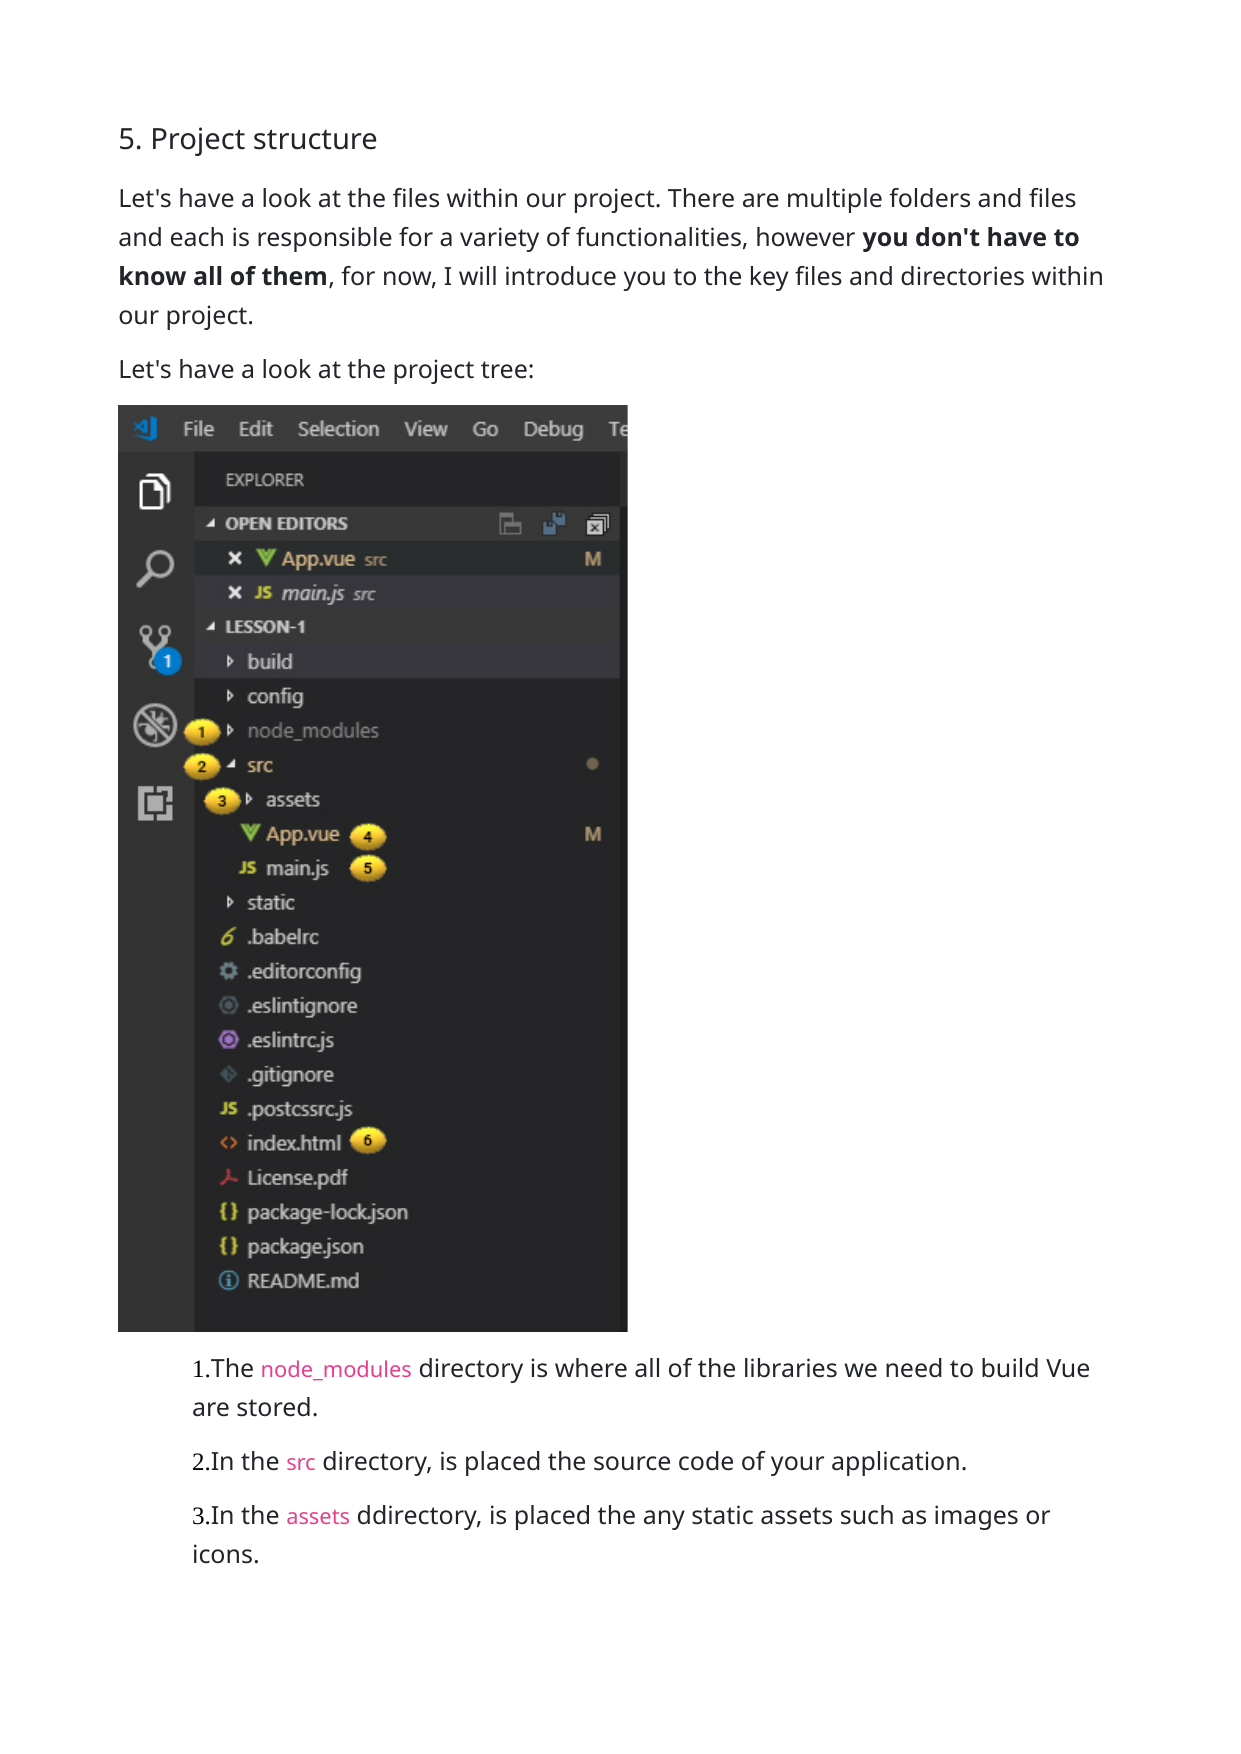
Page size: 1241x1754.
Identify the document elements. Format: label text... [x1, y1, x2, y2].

subtitle 5. Project structure [118, 118, 1122, 158]
list In the assets ddirectory, is placed the any static assets such as images or icons. [118, 1497, 1122, 1571]
list The node_modules directory is where all of the libraries we need to build Vue are stored. [118, 1351, 1122, 1424]
text Let's have a look at the files within our project. There are multiple folders and files and each is responsible for a variety of functionalities, however you don't have to know all of them, for now, I will introduce you to the key files and directories within our project. [118, 180, 1122, 332]
picture [118, 405, 628, 1332]
list In the src directory, is placed the source code of your application. [118, 1444, 1122, 1478]
text Let's have a look at the project tree: [118, 352, 1122, 386]
